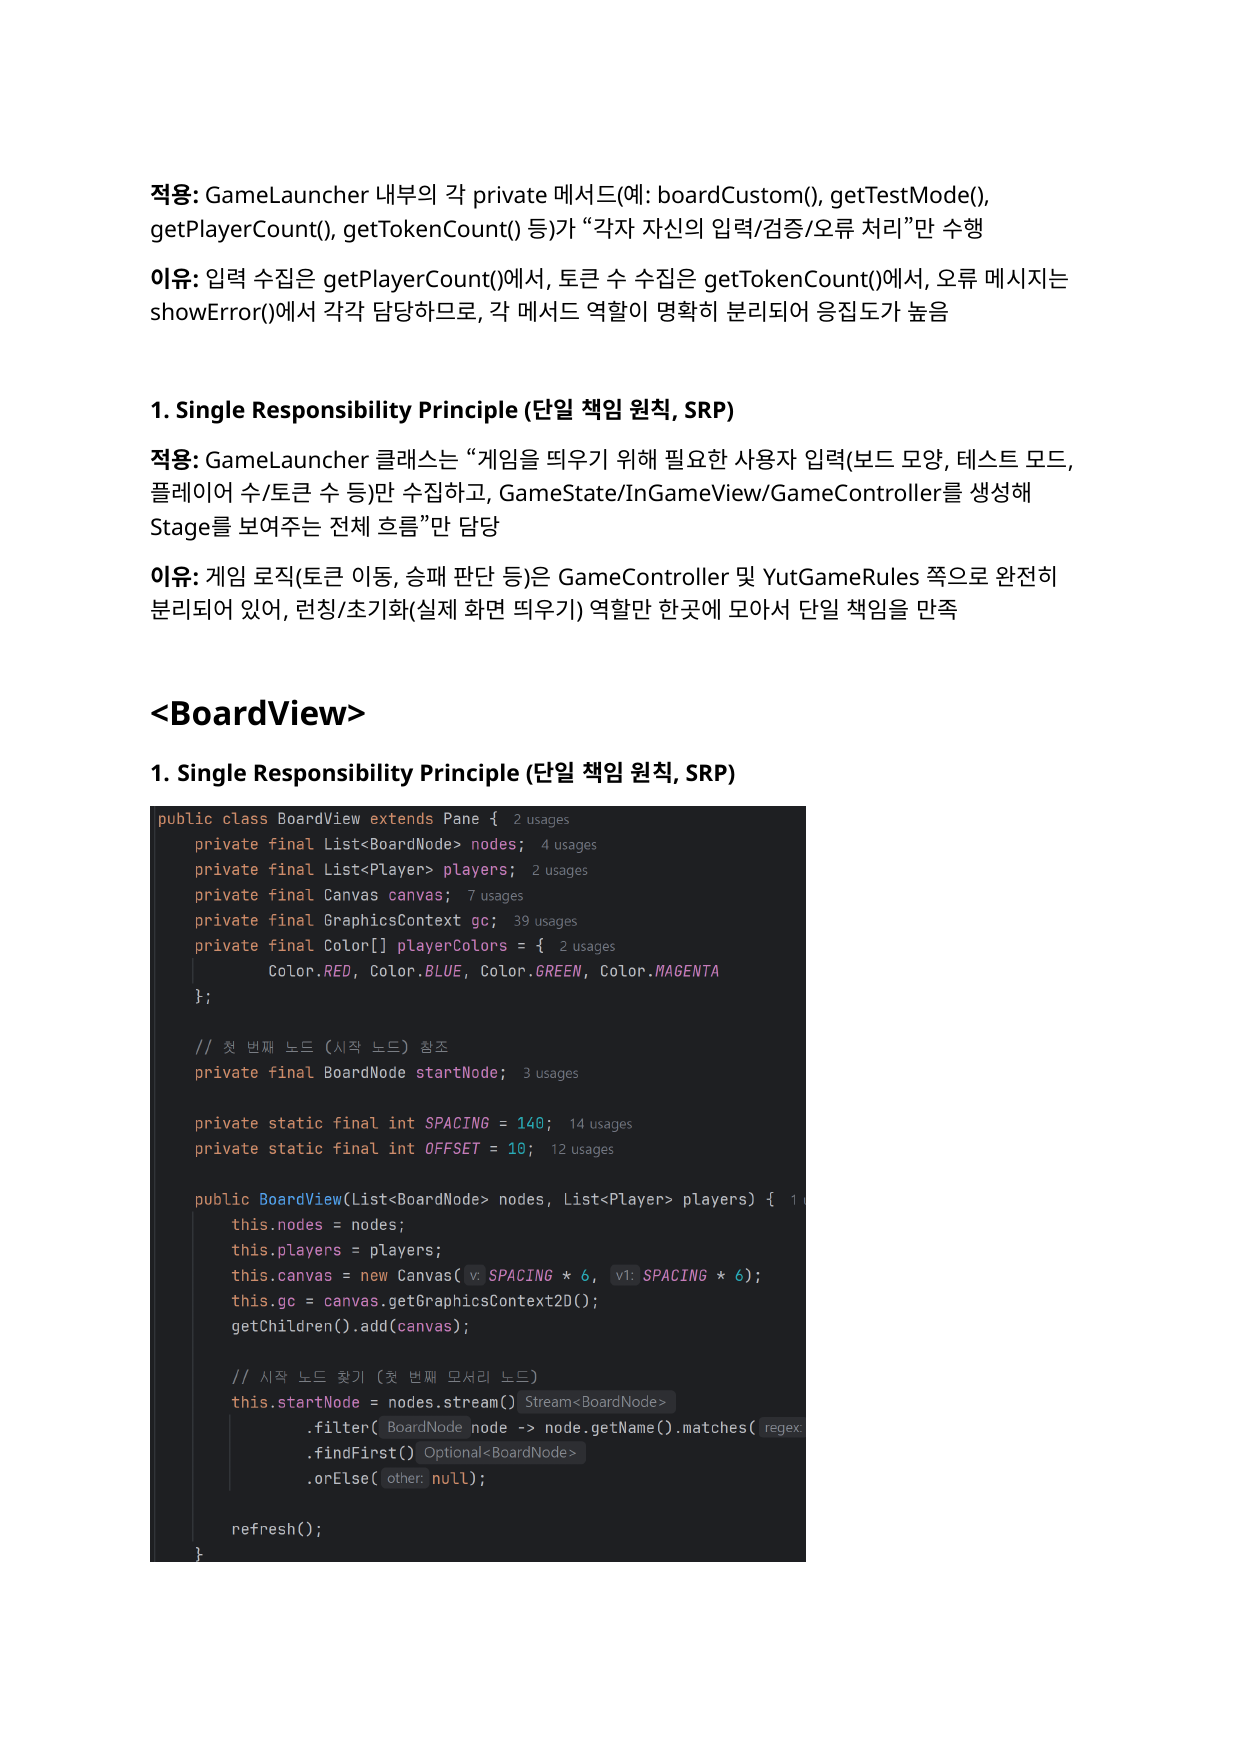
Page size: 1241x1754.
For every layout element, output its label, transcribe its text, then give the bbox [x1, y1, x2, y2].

text 적용: GameLauncher 내부의 각 private 메서드(예: boardCustom(), getTestMode(), getPlayerCount(), getTokenCount() 등)가 “각자 자신의 입력/검증/오류 처리”만 수행 [150, 177, 1090, 244]
text 1. Single Responsibility Principle (단일 책임 원칙, SRP) [150, 392, 1090, 425]
text <BoardView> [150, 690, 1090, 735]
text 이유: 입력 수집은 getPlayerCount()에서, 토큰 수 수집은 getTokenCount()에서, 오류 메시지는 showError()에서 각각 담당하므로, 각 메서드 역할이 명확히 분리되어 응집도가 높음 [150, 261, 1090, 327]
text 적용: GameLauncher 클래스는 “게임을 띄우기 위해 필요한 사용자 입력(보드 모양, 테스트 모드, 플레이어 수/토큰 수 등)만 수집하고, GameState/InGameView/GameController를 생성해 Stage를 보여주는 전체 흐름”만 담당 [150, 442, 1090, 542]
text 이유: 게임 로직(토큰 이동, 승패 판단 등)은 GameController 및 YutGameRules 쪽으로 완전히 분리되어 있어, 런칭/초기화(실제 화면 띄우기) 역할만 한곳에 모아서 단일 책임을 만족 [150, 558, 1090, 625]
text 1. Single Responsibility Principle (단일 책임 원칙, SRP) [150, 752, 1090, 790]
